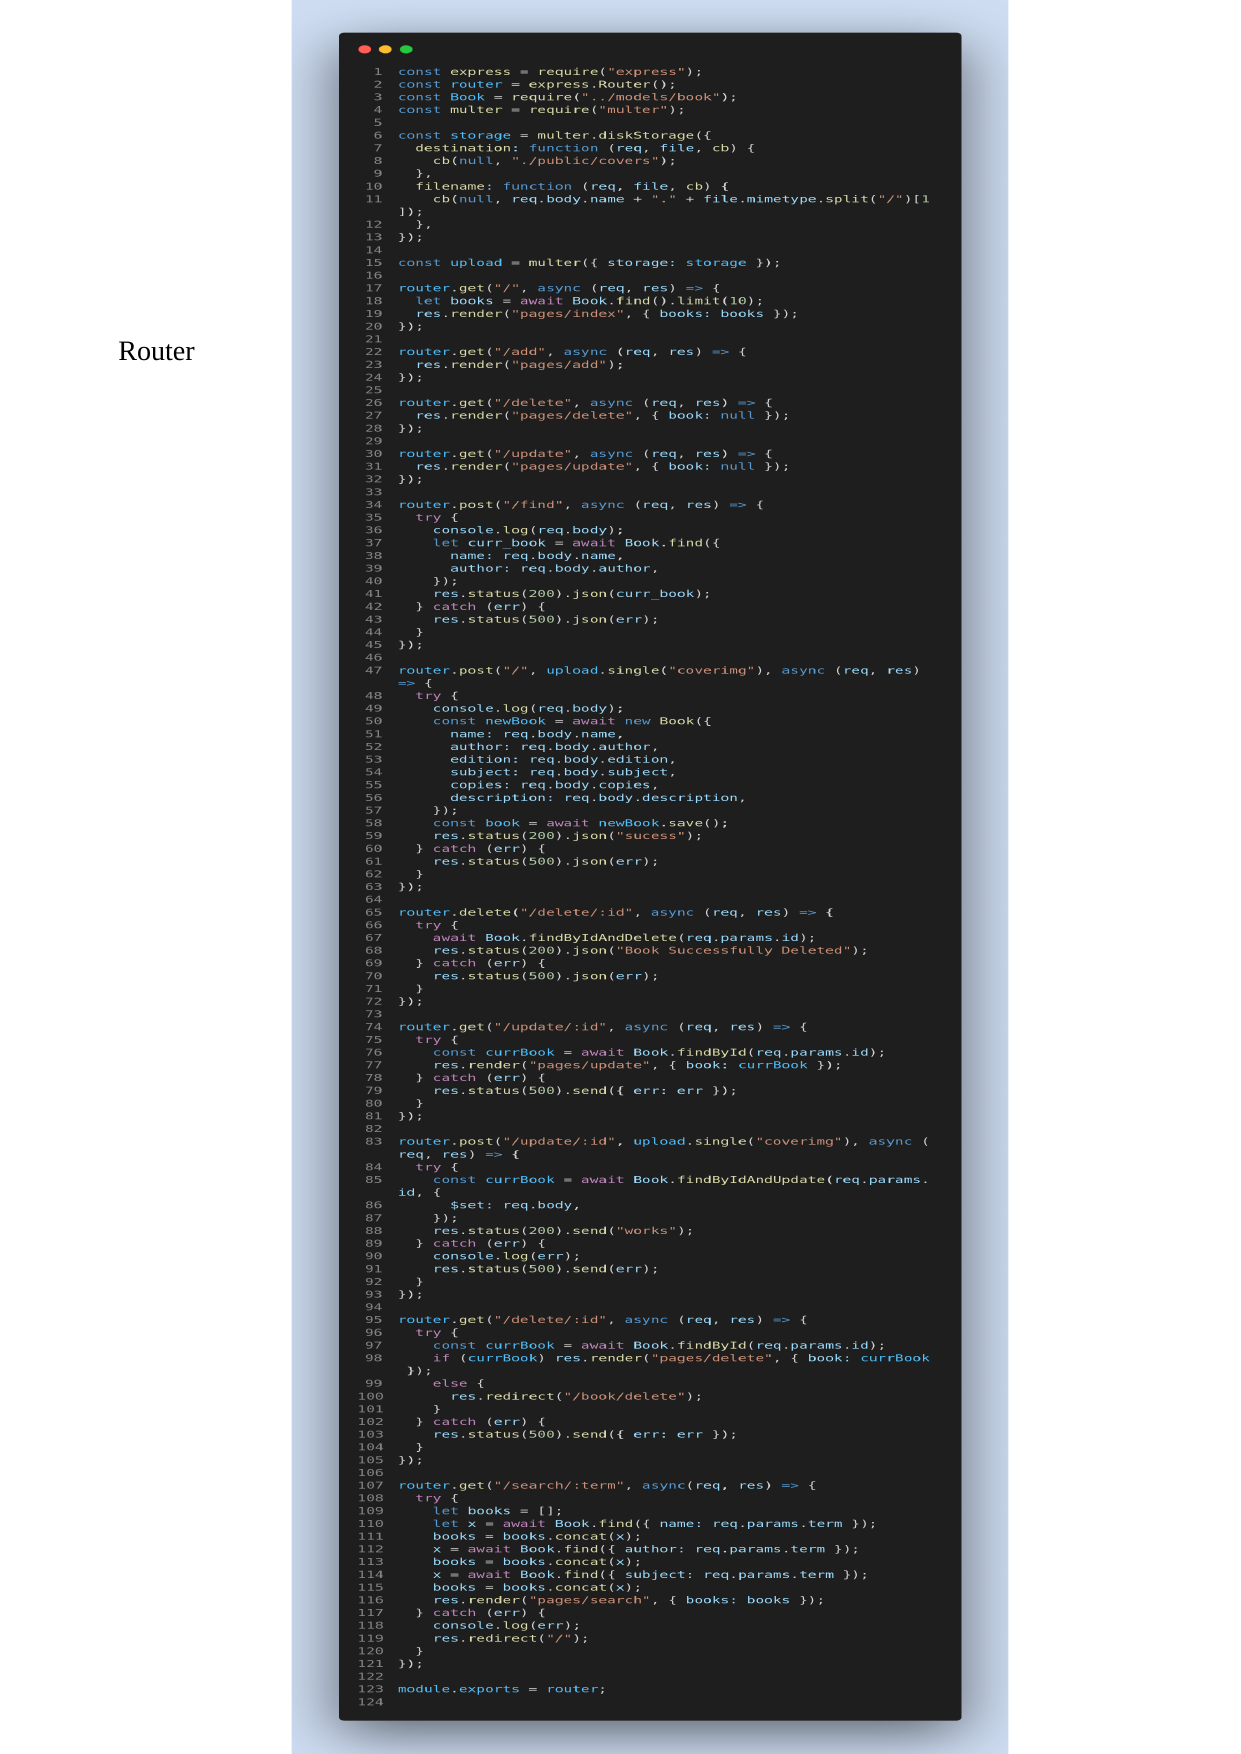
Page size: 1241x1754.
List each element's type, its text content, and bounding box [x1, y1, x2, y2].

picture [291, 0, 1009, 1754]
text Router [118, 334, 291, 366]
text [1009, 334, 1122, 366]
